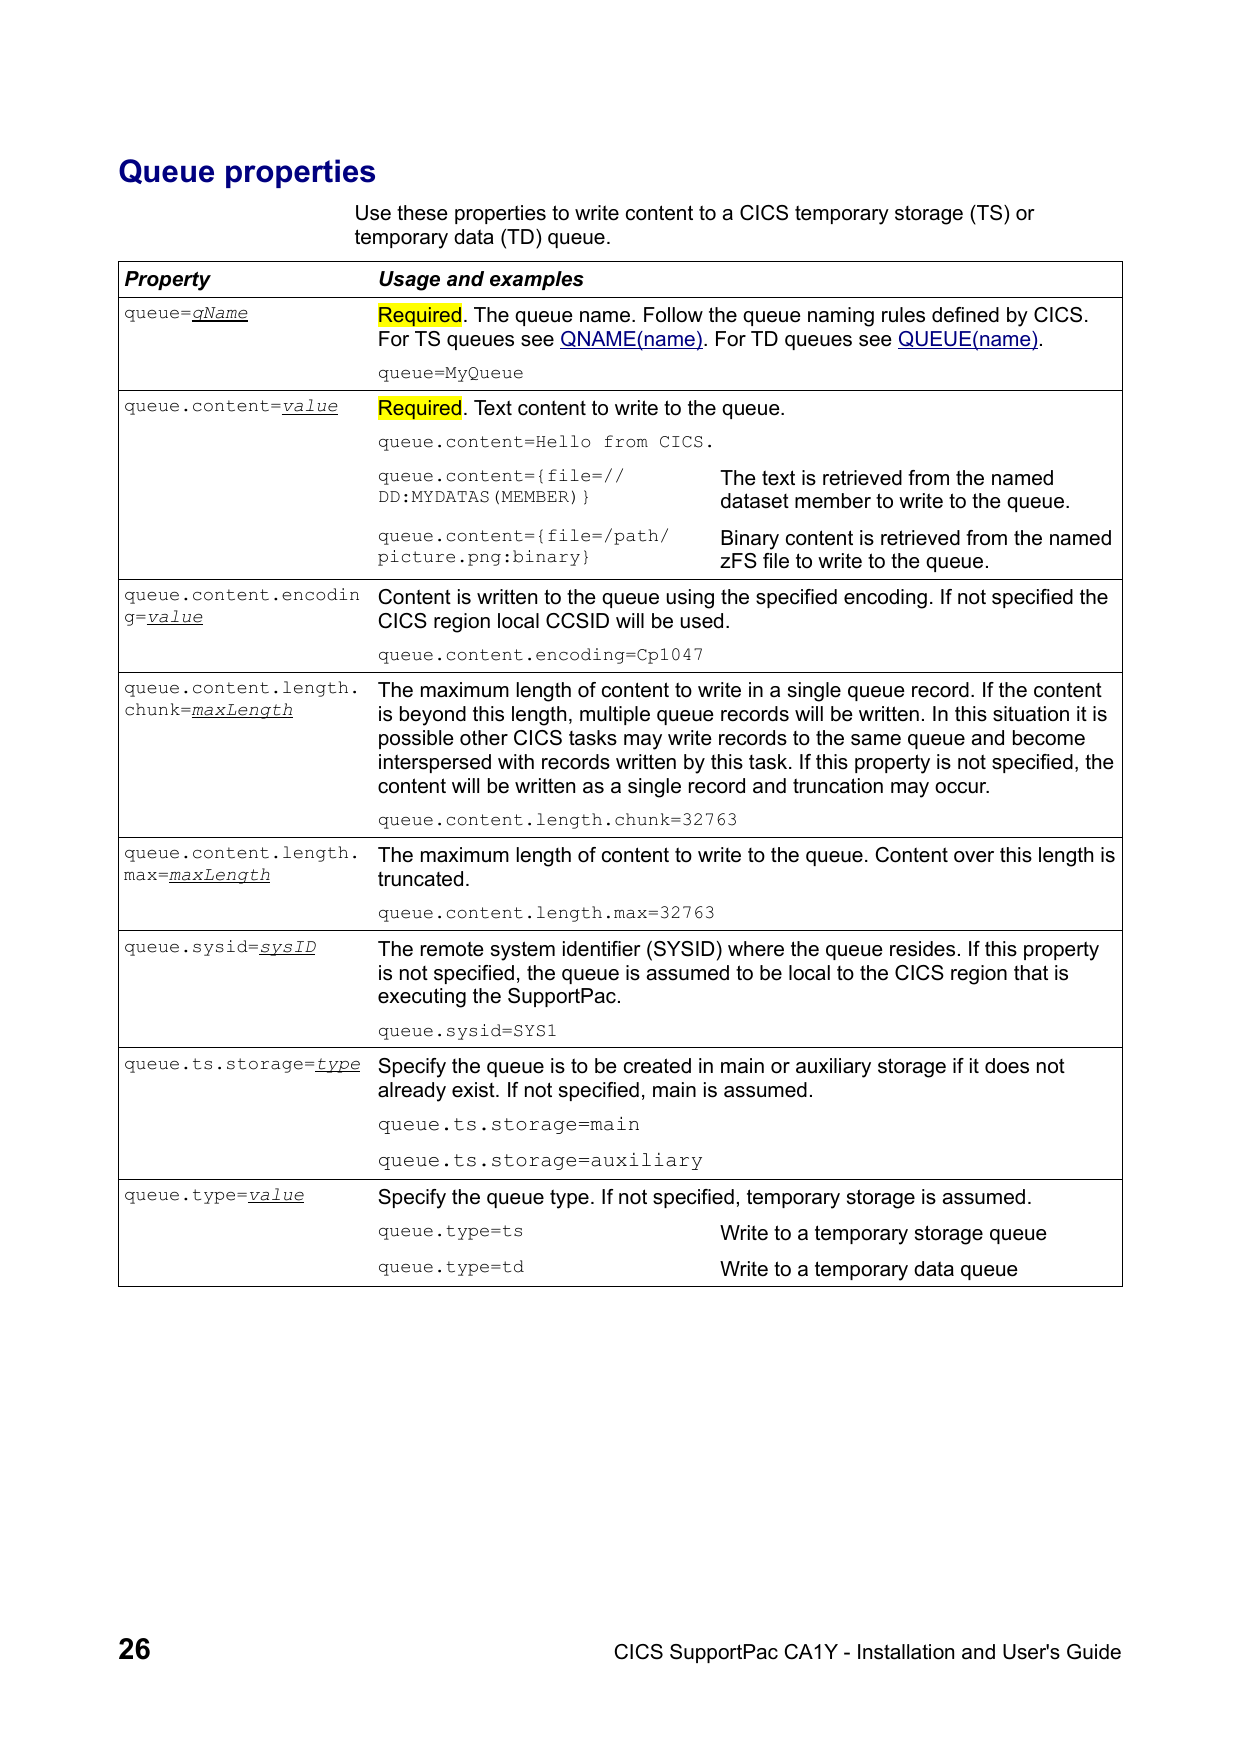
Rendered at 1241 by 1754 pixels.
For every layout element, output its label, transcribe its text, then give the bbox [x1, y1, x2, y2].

table_cell Write to a temporary data queue [714, 1250, 1122, 1286]
table_cell queue.ts.storage=type [119, 1048, 372, 1178]
table_cell Required. The queue name. Follow the queue naming rules defined by CICS. For TS queues see QNAME(name). For TD queues see QUEUE(name). [372, 298, 1122, 357]
table_cell Binary content is retrieved from the named zFS file to write to the queue. [714, 519, 1122, 579]
table_cell queue.content.length.chunk=maxLength [119, 673, 372, 837]
table_cell queue.content.length.max=maxLength [119, 838, 372, 930]
table_cell Required. Text content to write to the queue. [372, 391, 1122, 426]
table_cell Specify the queue type. If not specified, temporary storage is assumed. [372, 1180, 1122, 1214]
table_cell queue.type=value [119, 1180, 372, 1286]
table_cell queue.content=value [119, 391, 372, 579]
table_cell queue.type=td [372, 1250, 714, 1286]
table_cell queue.content=Hello from CICS. [372, 426, 1122, 459]
table_cell Content is written to the queue using the specified encoding. If not specified the CICS region local CCSID will be used. [372, 580, 1122, 639]
table_cell The remote system identifier (SYSID) where the queue resides. If this property is not specified, the queue is assumed to be local to the CICS region that is executing the SupportPac. [372, 931, 1122, 1014]
table_cell queue.content={file=//DD:MYDATAS(MEMBER)} [372, 459, 714, 519]
table_cell Write to a temporary storage queue [714, 1214, 1122, 1250]
table_cell queue.ts.storage=main [372, 1107, 1122, 1143]
table_cell queue.sysid=sysID [119, 931, 372, 1047]
table_cell queue.content.length.max=32763 [372, 897, 1122, 930]
table_header Usage and examples [372, 262, 1122, 297]
table_cell Specify the queue is to be created in main or auxiliary storage if it does not already exist. If not specified, main is assumed. [372, 1048, 1122, 1107]
table_cell queue.ts.storage=auxiliary [372, 1143, 1122, 1178]
table_cell queue.content.encoding=value [119, 580, 372, 672]
table_cell The maximum length of content to write to the queue. Content over this length is truncated. [372, 838, 1122, 897]
table_cell The text is retrieved from the named dataset member to write to the queue. [714, 459, 1122, 519]
table_header Property [119, 262, 372, 297]
text Use these properties to write content to a CICS temporary storage (TS) or temporary data (TD) queue. [354, 201, 1122, 249]
subtitle Queue properties [118, 153, 1122, 189]
table_cell queue.content={file=/path/picture.png:binary} [372, 519, 714, 579]
table_cell The maximum length of content to write in a single queue record. If the content is beyond this length, multiple queue records will be written. In this situation it is possible other CICS tasks may write records to the same queue and become interspersed with records written by this task. If this property is not specified, the content will be written as a single record and truncation may occur. [372, 673, 1122, 804]
table_cell queue=MyQueue [372, 357, 1122, 390]
table_cell queue.sysid=SYS1 [372, 1014, 1122, 1047]
table_cell queue=qName [119, 298, 372, 390]
table_cell queue.content.encoding=Cp1047 [372, 639, 1122, 672]
table_cell queue.content.length.chunk=32763 [372, 804, 1122, 837]
table_cell queue.type=ts [372, 1214, 714, 1250]
